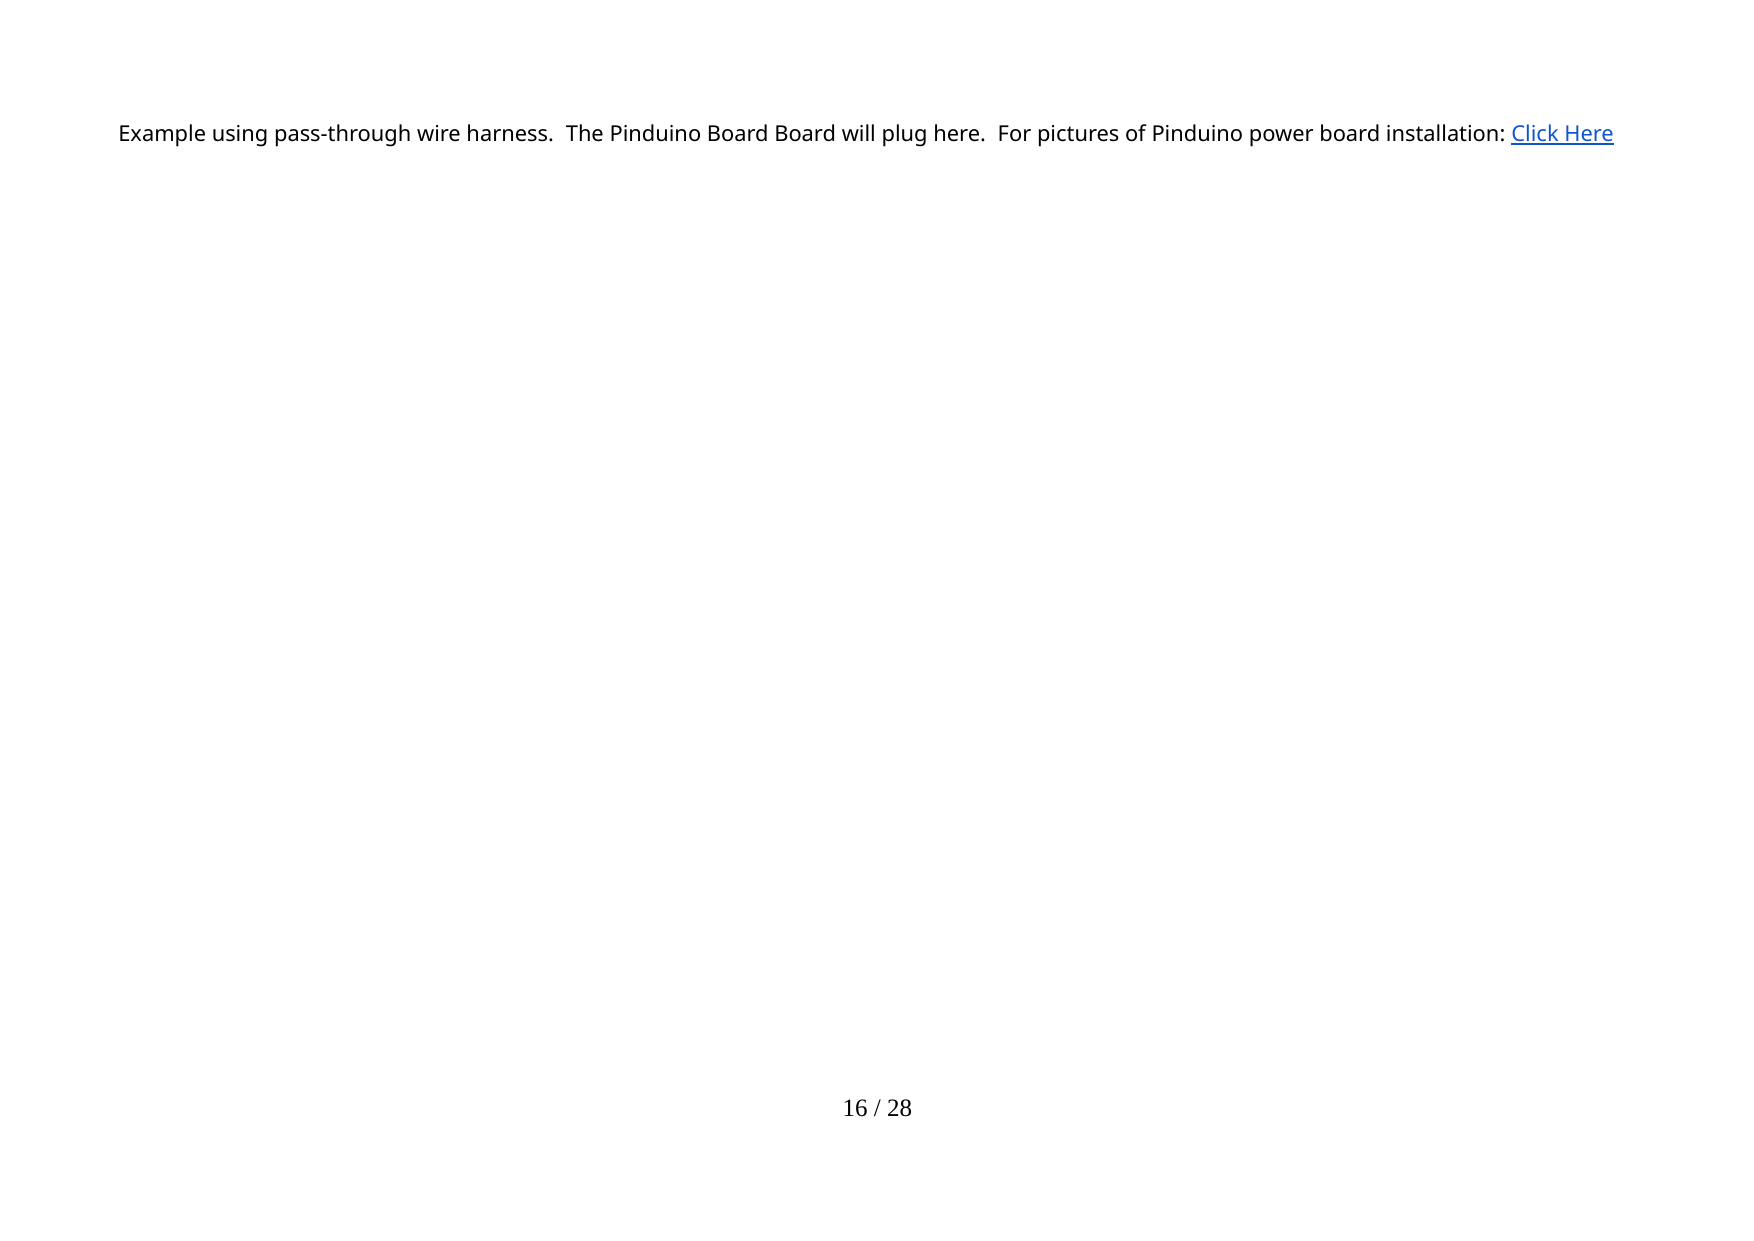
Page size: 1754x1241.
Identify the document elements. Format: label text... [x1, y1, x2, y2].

text Example using pass-through wire harness. The Pinduino Board Board will plug here. For pictures of Pinduino power board installation: Click Here [118, 118, 1636, 148]
